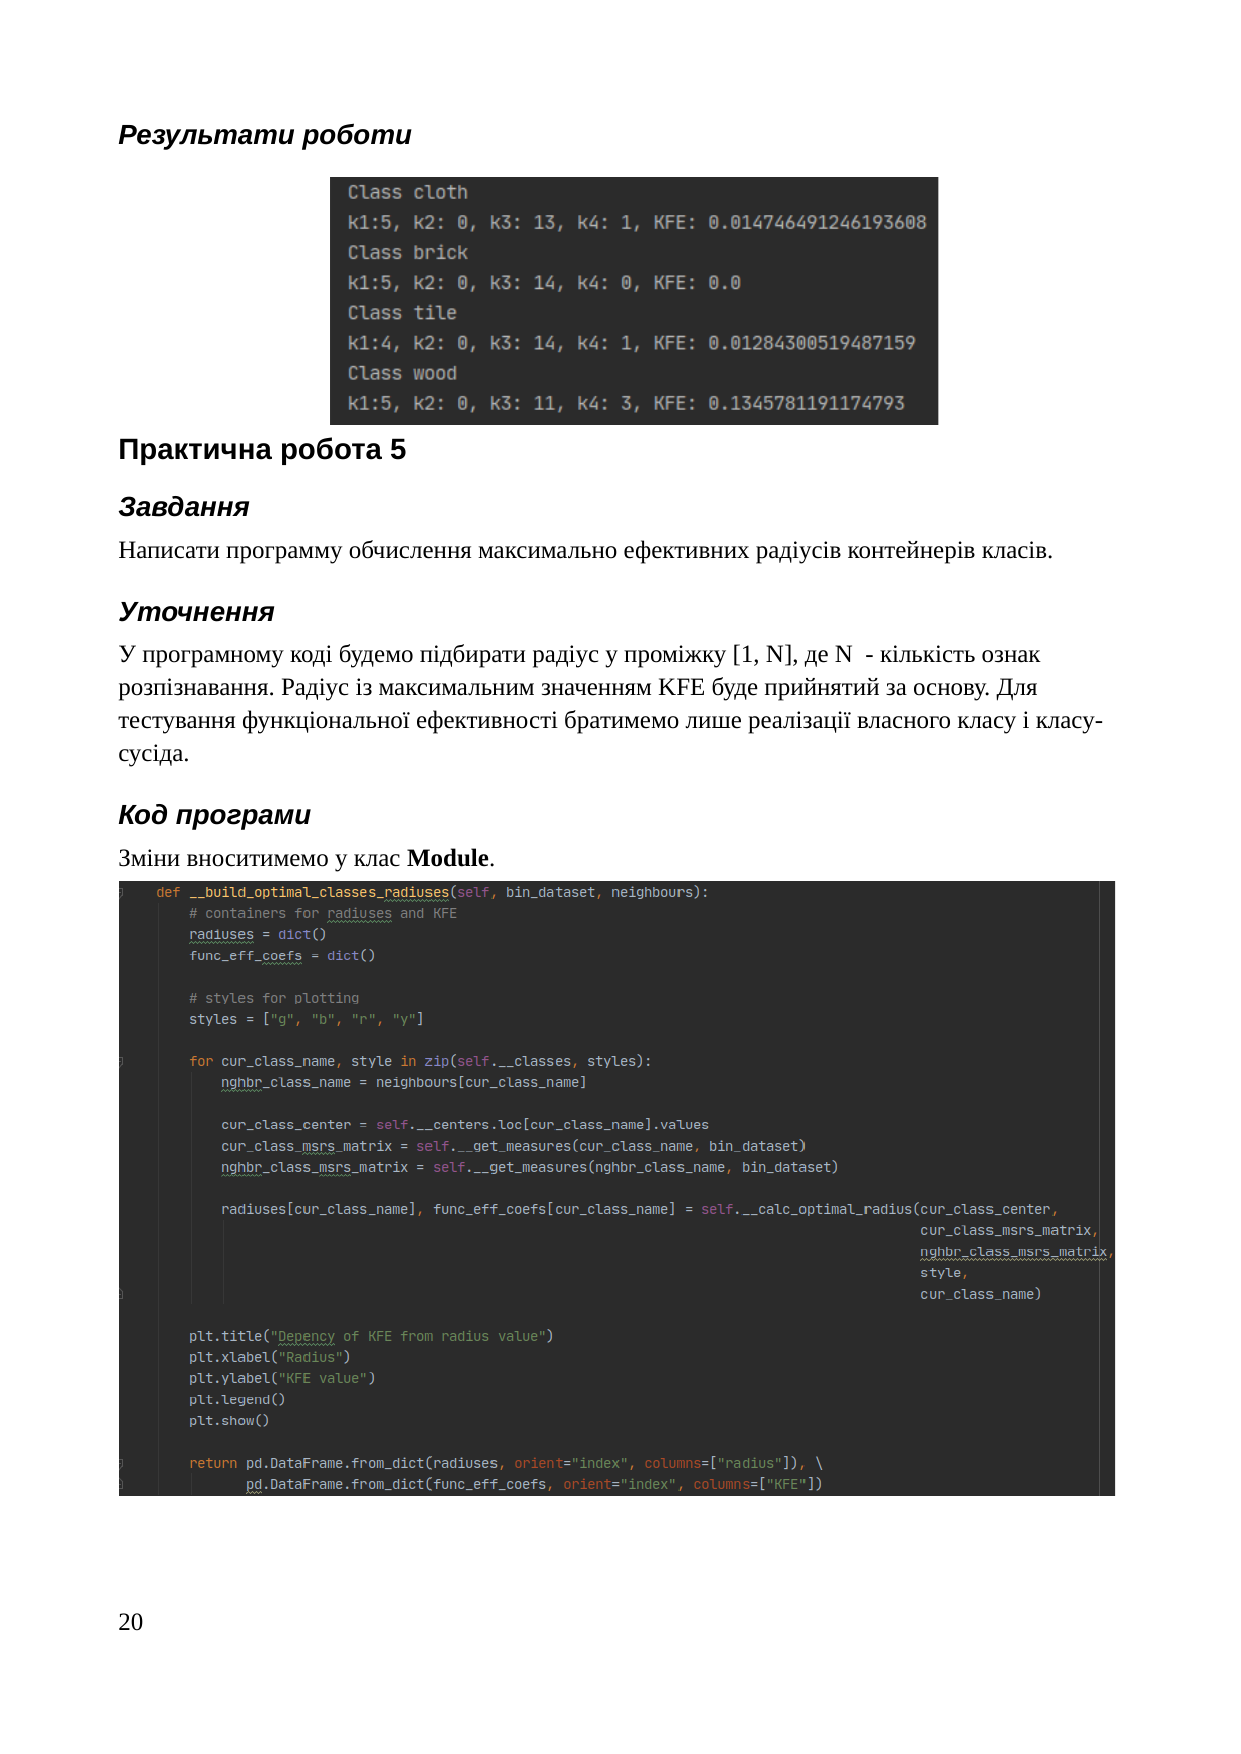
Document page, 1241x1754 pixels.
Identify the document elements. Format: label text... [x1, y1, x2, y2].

picture [119, 881, 1116, 1496]
subtitle Код програми [118, 798, 1122, 830]
subtitle Результати роботи [118, 118, 1122, 150]
text Зміни вноситимемо у клас Module. [118, 843, 1122, 872]
subtitle Практична робота 5 [118, 432, 1122, 465]
text Написати программу обчислення максимально ефективних радіусів контейнерів класів. [118, 535, 1122, 563]
text У програмному коді будемо підбирати радіус у проміжку [1, N], де N - кількість ознак розпізнавання. Радіус із максимальним значенням KFE буде прийнятий за основу. Для тестування функціональної ефективності братимемо лише реалізації власного класу і класу-сусіда. [118, 639, 1122, 767]
subtitle Уточнення [118, 595, 1122, 627]
subtitle Завдання [118, 490, 1122, 522]
picture [330, 177, 939, 425]
